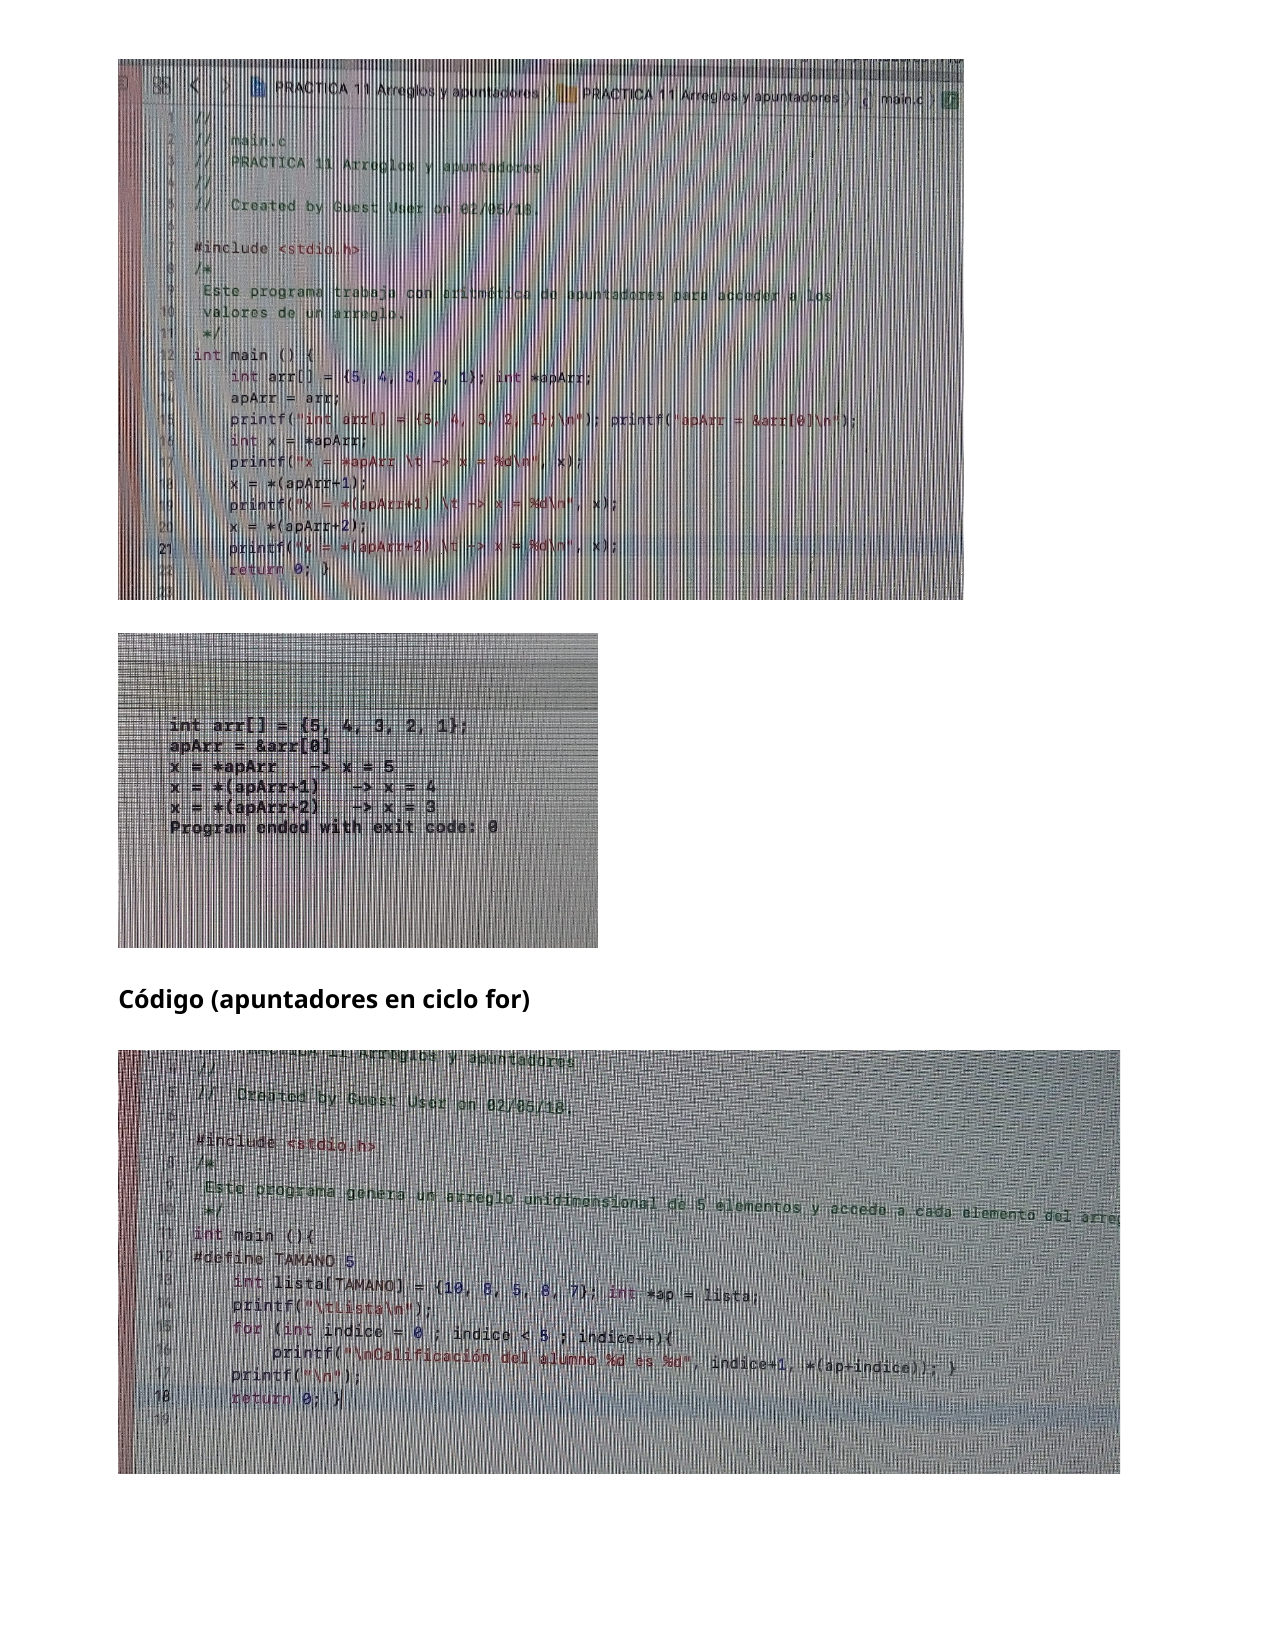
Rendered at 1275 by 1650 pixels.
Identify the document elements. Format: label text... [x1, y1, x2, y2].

text Código (apuntadores en ciclo for) [118, 982, 1205, 1016]
